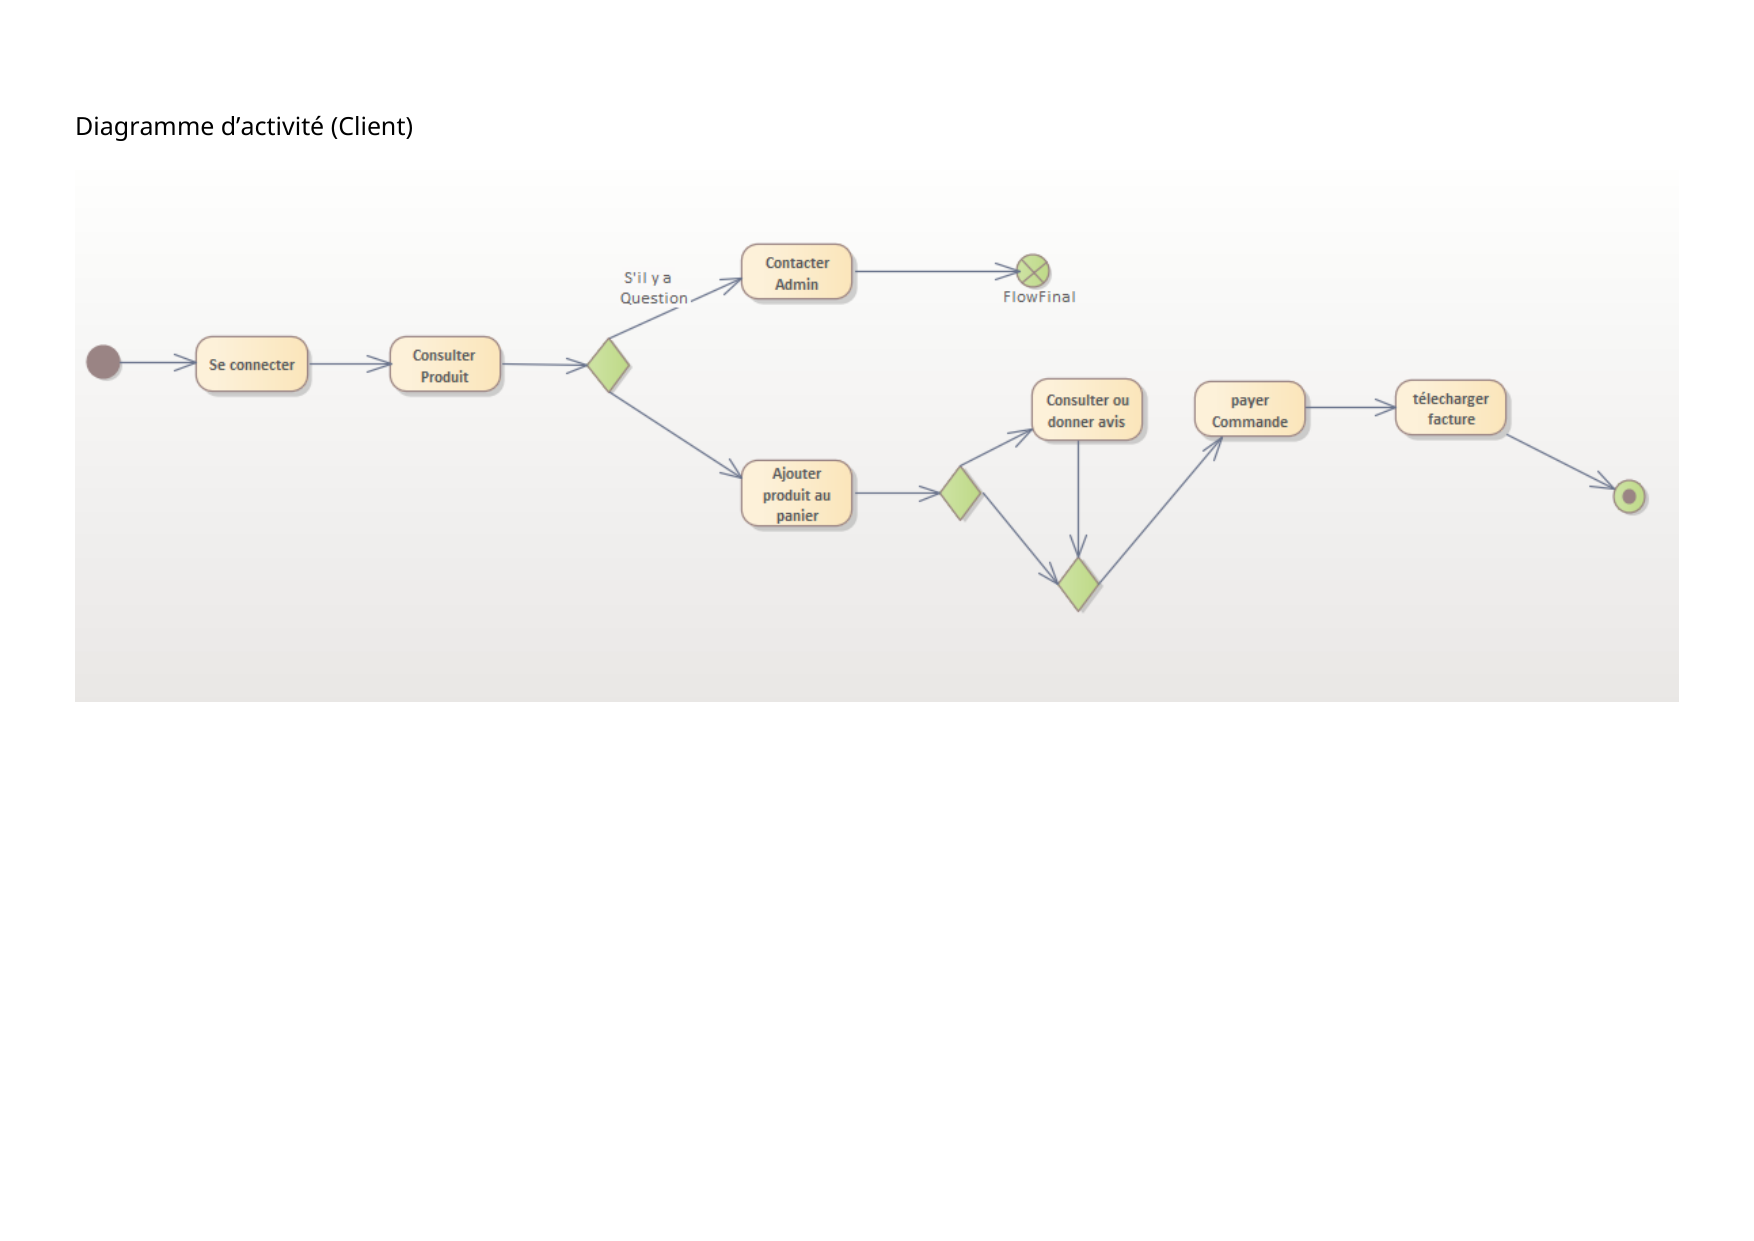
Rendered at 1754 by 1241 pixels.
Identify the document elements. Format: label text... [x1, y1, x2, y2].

text Diagramme d’activité (Client) [75, 109, 1679, 143]
